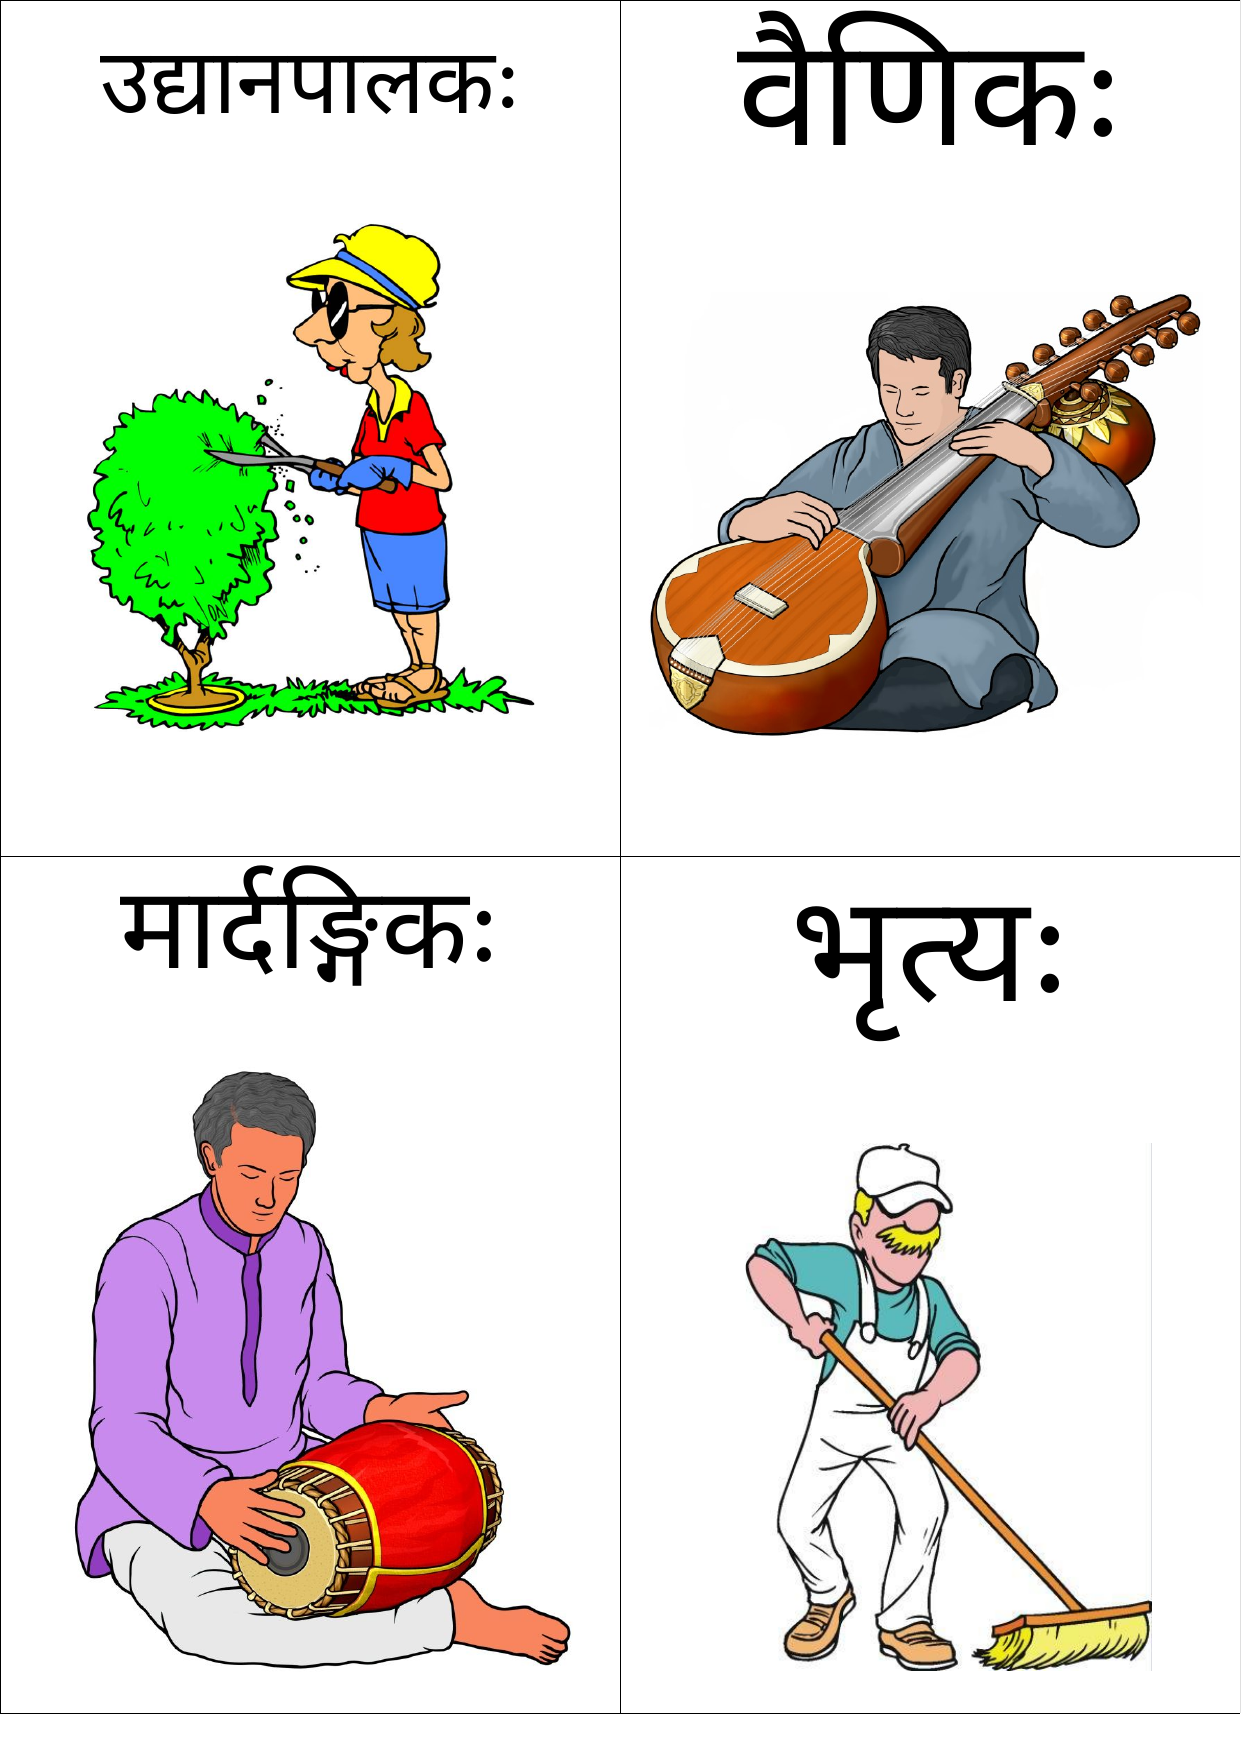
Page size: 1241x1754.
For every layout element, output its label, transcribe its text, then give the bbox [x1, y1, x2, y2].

picture [648, 292, 1203, 738]
picture [66, 1066, 574, 1674]
picture [745, 1143, 1152, 1671]
table_cell वैणिकः [621, 1, 1240, 856]
table_cell भृत्यः [621, 857, 1240, 1712]
table_cell उद्यानपालकः [1, 1, 620, 856]
table_cell मार्दङ्गिकः [1, 857, 620, 1712]
picture [86, 223, 535, 732]
